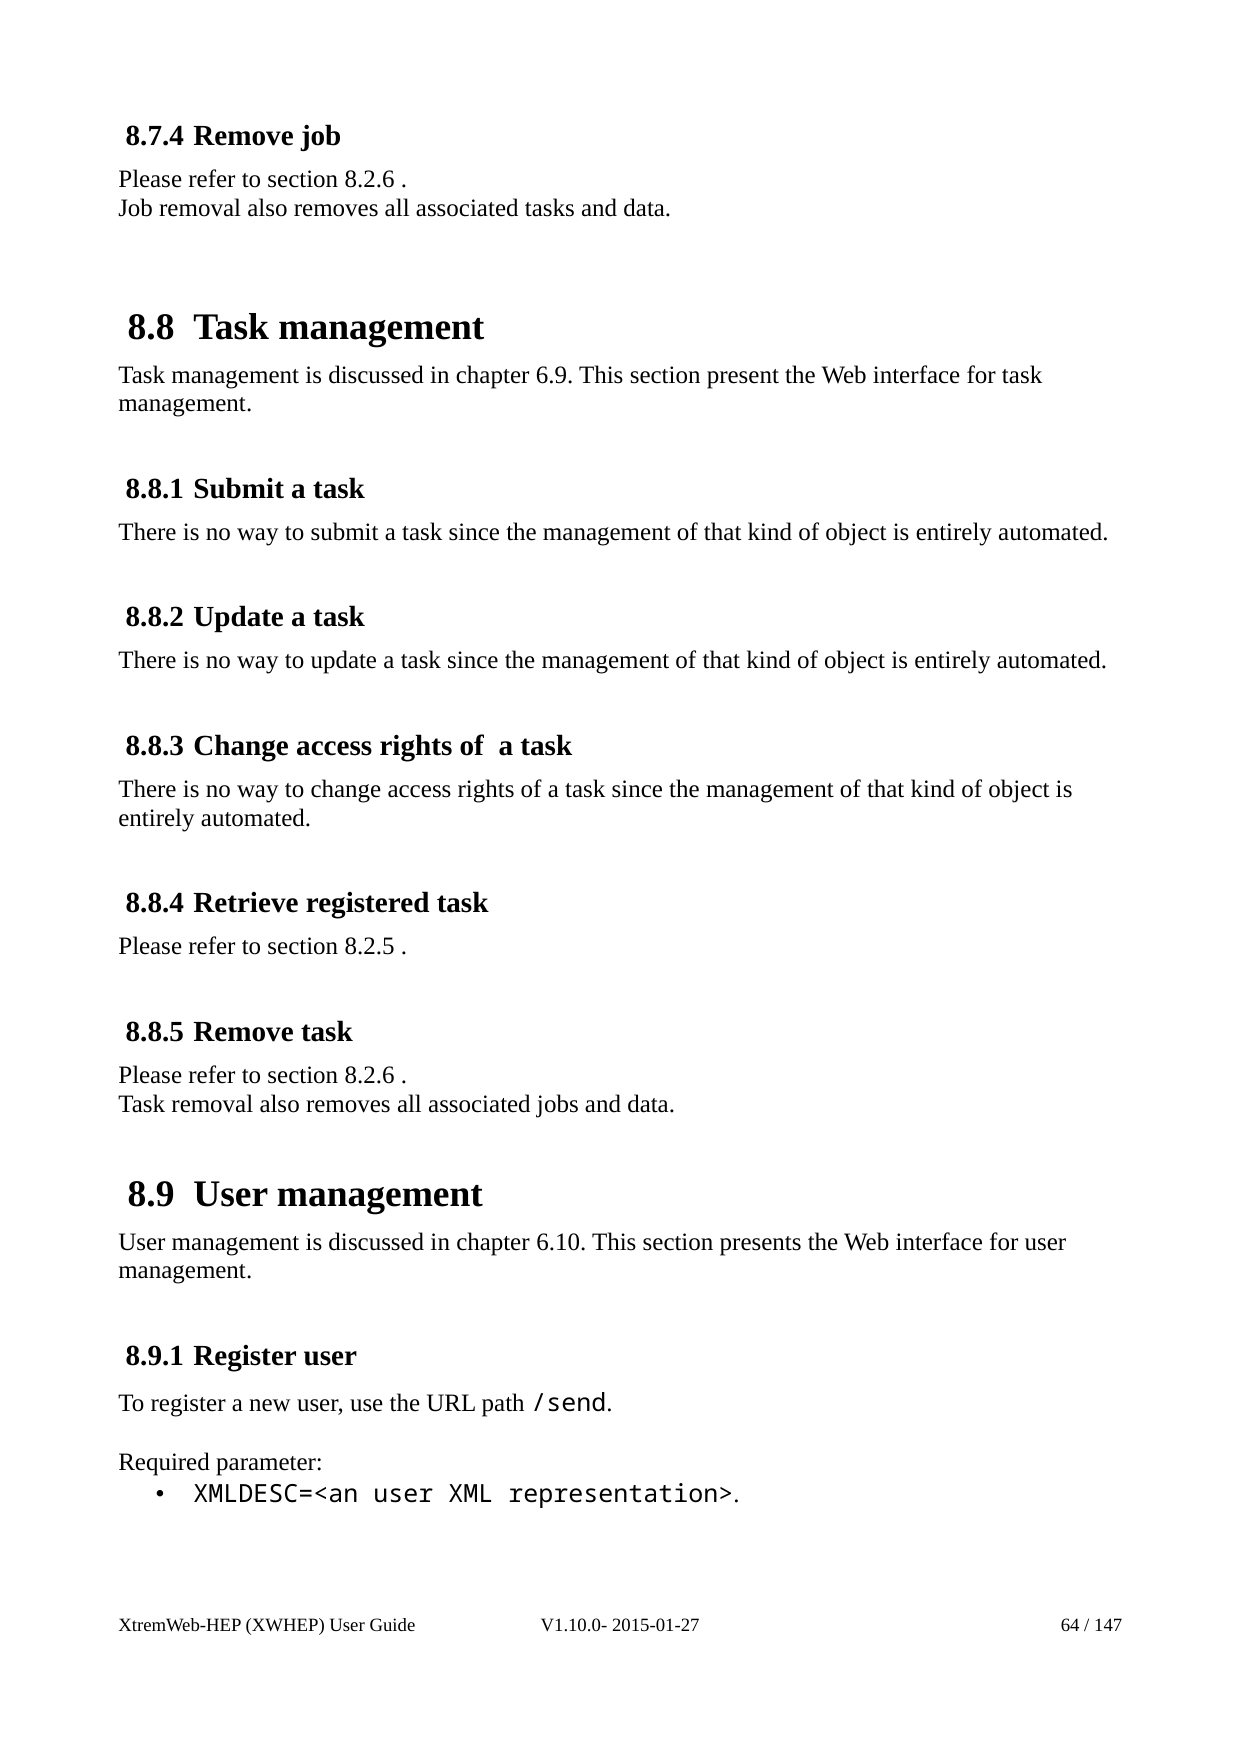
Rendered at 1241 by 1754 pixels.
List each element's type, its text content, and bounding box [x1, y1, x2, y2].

text User management is discussed in chapter 6.10. This section presents the Web interface for user management. [118, 1227, 1122, 1284]
subtitle Remove job [118, 118, 1122, 152]
text There is no way to submit a task since the management of that kind of object is entirely automated. [118, 517, 1122, 546]
subtitle Task management [118, 304, 1122, 347]
list XMLDESC=<an user XML representation>. [156, 1476, 1122, 1510]
subtitle User management [118, 1171, 1122, 1214]
subtitle Submit a task [118, 471, 1122, 504]
subtitle Update a task [118, 599, 1122, 633]
text Required parameter: [118, 1447, 1122, 1476]
text There is no way to change access rights of a task since the management of that kind of object is entirely automated. [118, 774, 1122, 832]
subtitle Register user [118, 1338, 1122, 1372]
text To register a new user, use the URL path /send. [118, 1384, 1122, 1418]
text Please refer to section8.2.6. [118, 164, 1122, 193]
text Job removal also removes all associated tasks and data. [118, 193, 1122, 222]
subtitle Retrieve registered task [118, 885, 1122, 919]
text There is no way to update a task since the management of that kind of object is entirely automated. [118, 646, 1122, 674]
text Please refer to section8.2.6. [118, 1060, 1122, 1089]
subtitle Change access rights of a task [118, 728, 1122, 762]
text Task removal also removes all associated jobs and data. [118, 1089, 1122, 1117]
text Please refer to section8.2.5. [118, 931, 1122, 960]
subtitle Remove task [118, 1014, 1122, 1047]
text Task management is discussed in chapter 6.9. This section present the Web interface for task management. [118, 360, 1122, 417]
